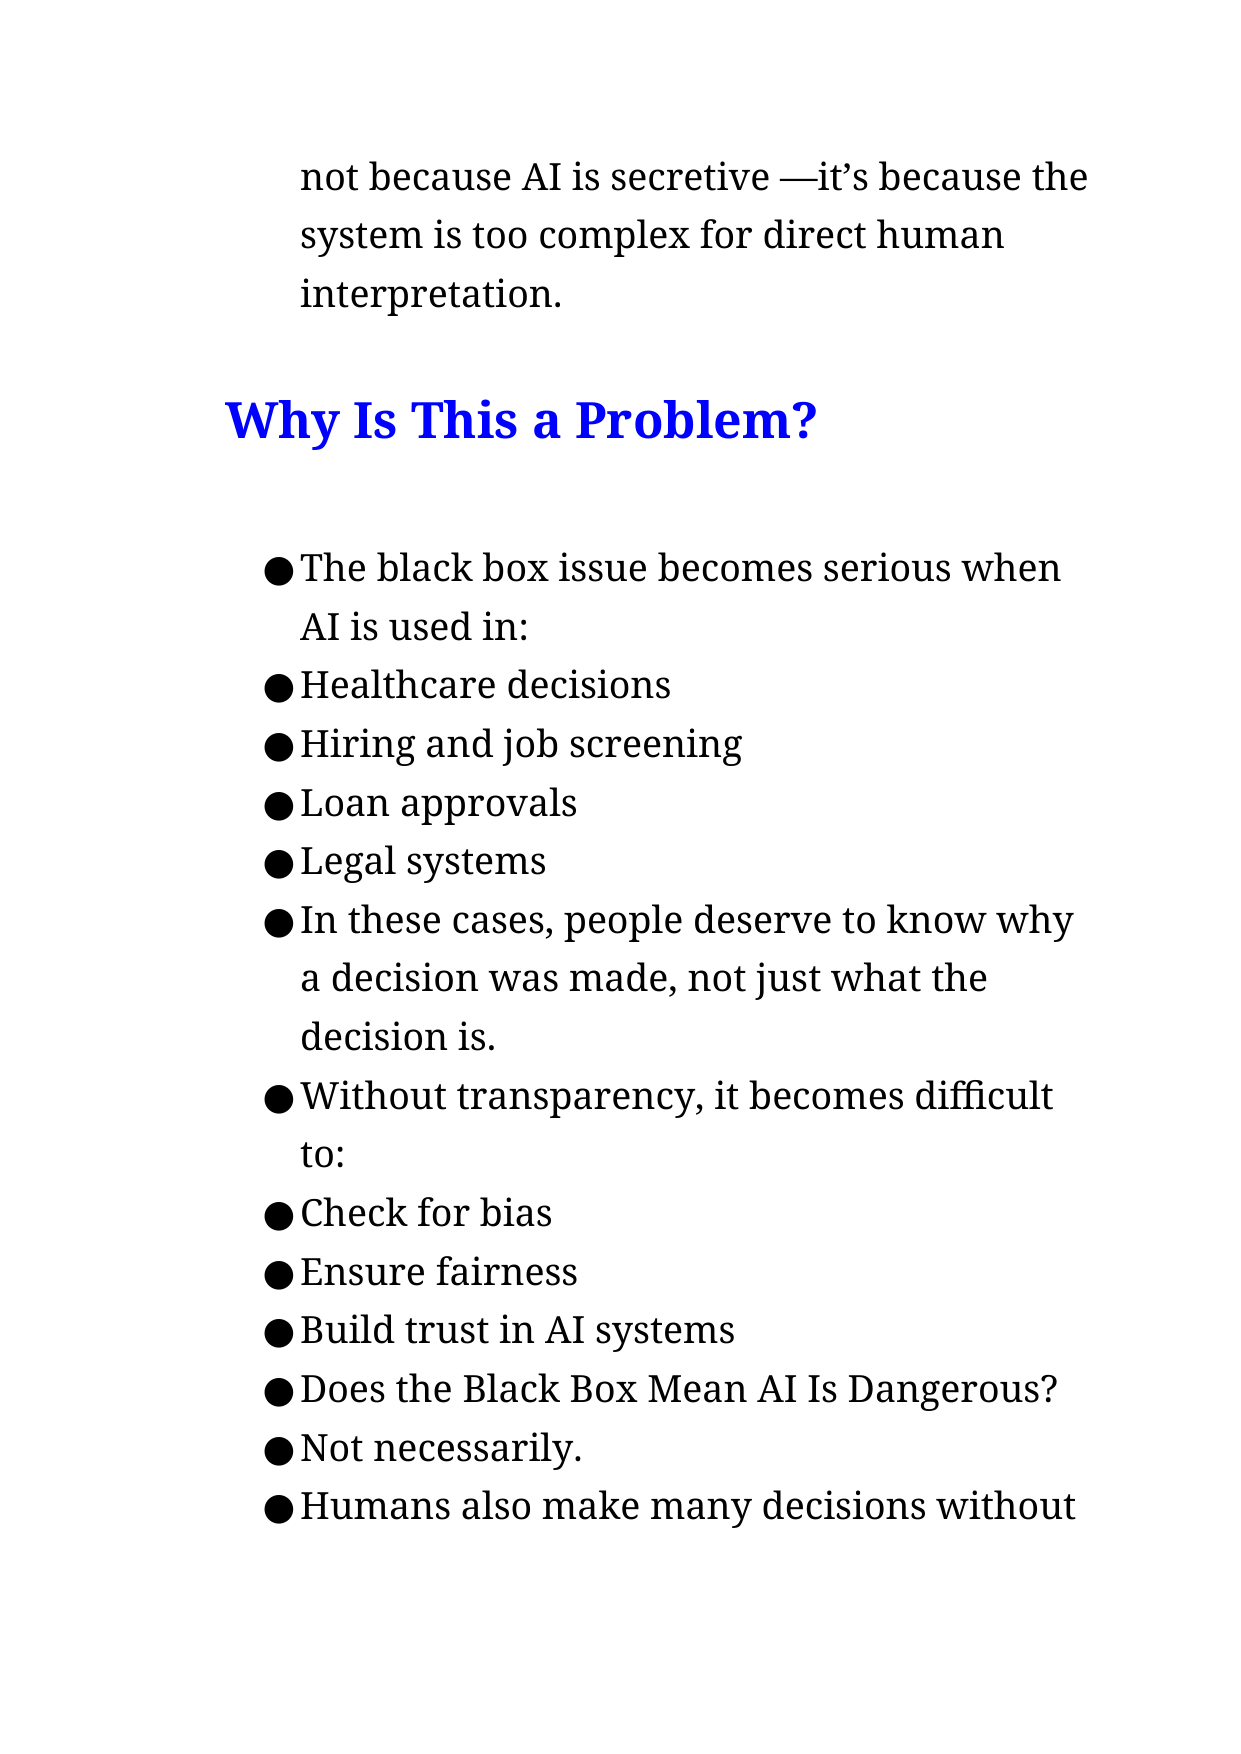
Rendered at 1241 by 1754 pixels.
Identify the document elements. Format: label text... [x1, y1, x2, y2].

list Humans also make many decisions without [262, 1479, 1090, 1531]
list Build trust in AI systems [262, 1304, 1090, 1355]
list Not necessarily. [262, 1421, 1090, 1472]
list Ensure fairness [262, 1245, 1090, 1296]
list Healthcare decisions [262, 658, 1090, 709]
text Why Is This a Problem? [225, 384, 1090, 453]
list Hiring and job screening [262, 717, 1090, 768]
list In these cases, people deserve to know why a decision was made, not just what the decision is. [262, 893, 1090, 1061]
list Does the Black Box Mean AI Is Dangerous? [262, 1362, 1090, 1413]
list Loan approvals [262, 776, 1090, 827]
list The black box issue becomes serious when AI is used in: [262, 541, 1090, 651]
list not because AI is secretive —it’s because the system is too complex for direct human interpretation. [262, 150, 1090, 318]
list Legal systems [262, 834, 1090, 886]
list Check for bias [262, 1186, 1090, 1237]
list Without transparency, it becomes difficult to: [262, 1069, 1090, 1179]
